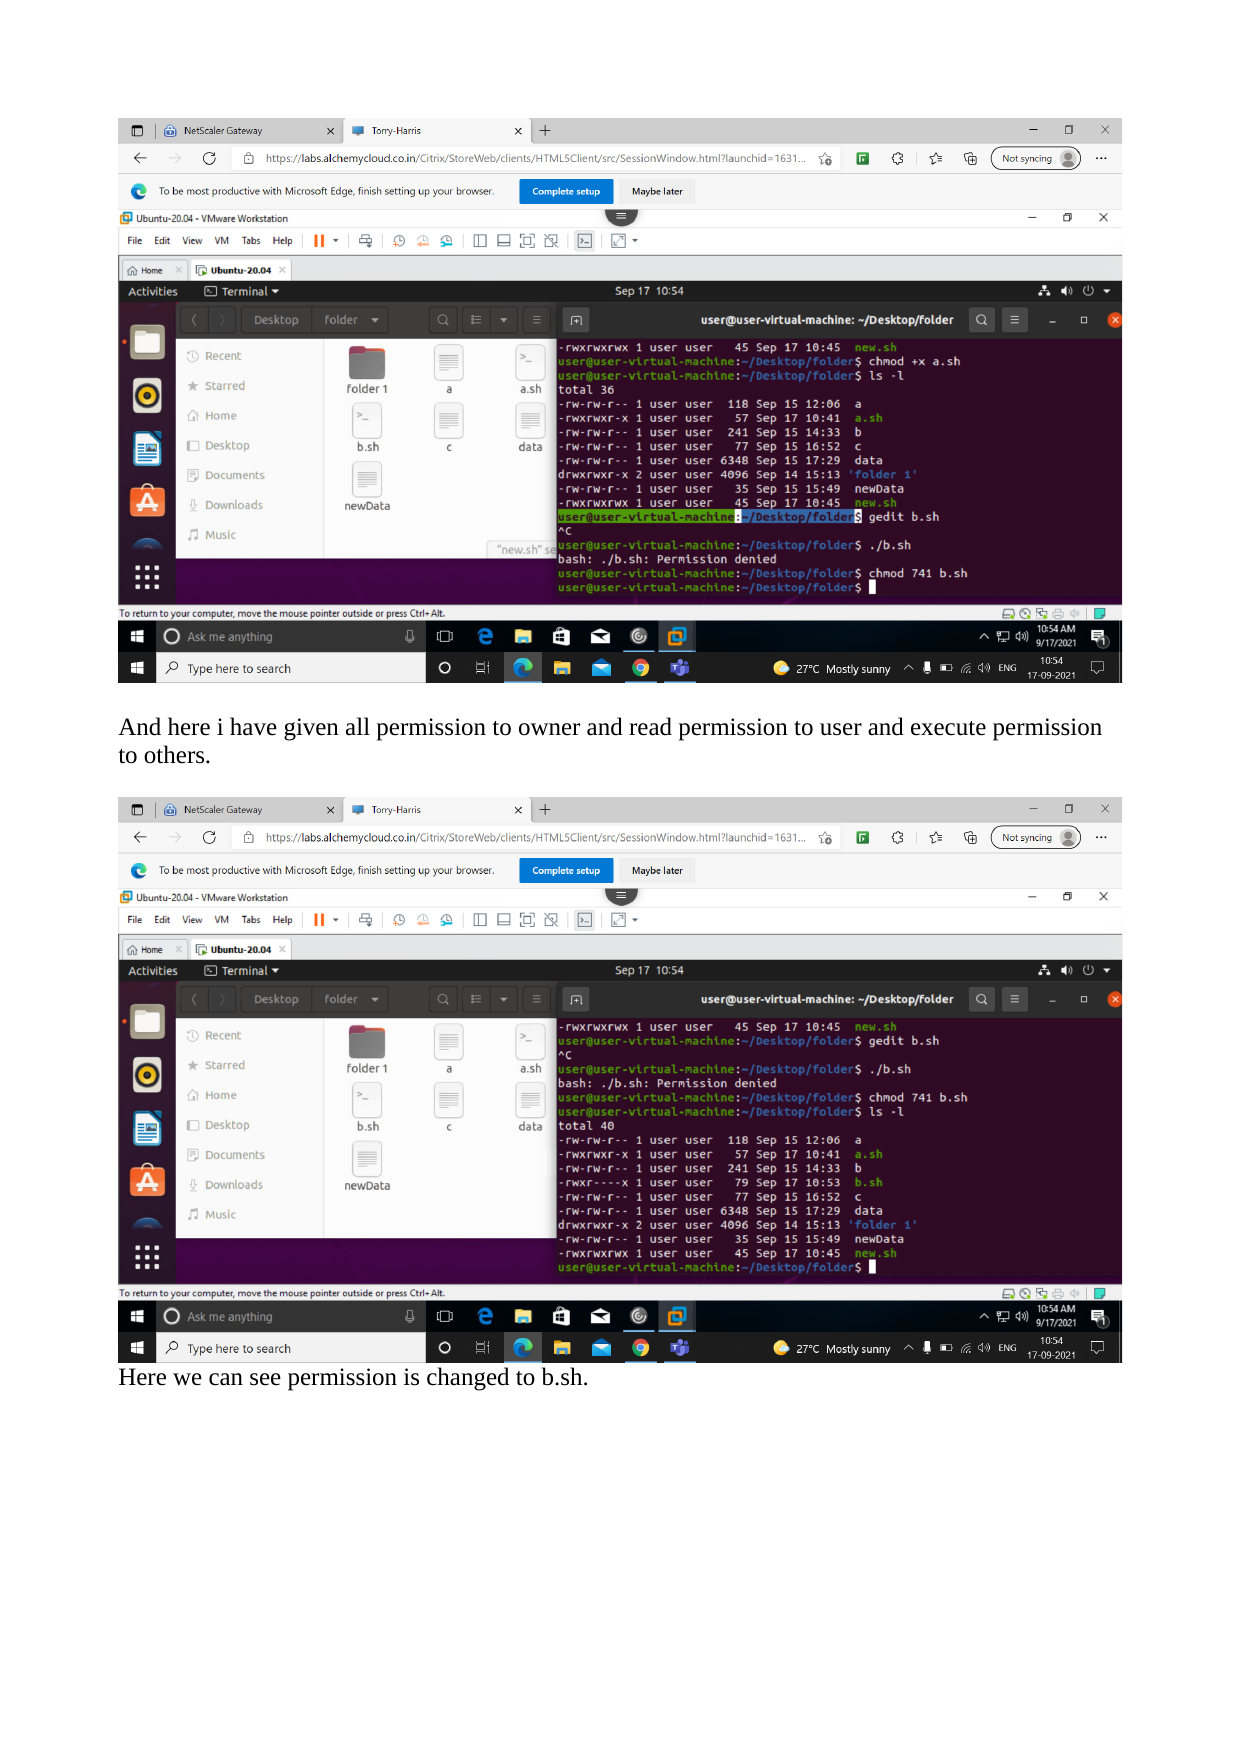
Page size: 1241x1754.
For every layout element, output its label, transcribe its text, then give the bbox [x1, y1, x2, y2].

text And here i have given all permission to owner and read permission to user and execute permission to others. [118, 712, 1122, 769]
picture [118, 797, 1123, 1363]
picture [118, 118, 1123, 683]
text Here we can see permission is changed to b.sh. [118, 1363, 1122, 1391]
